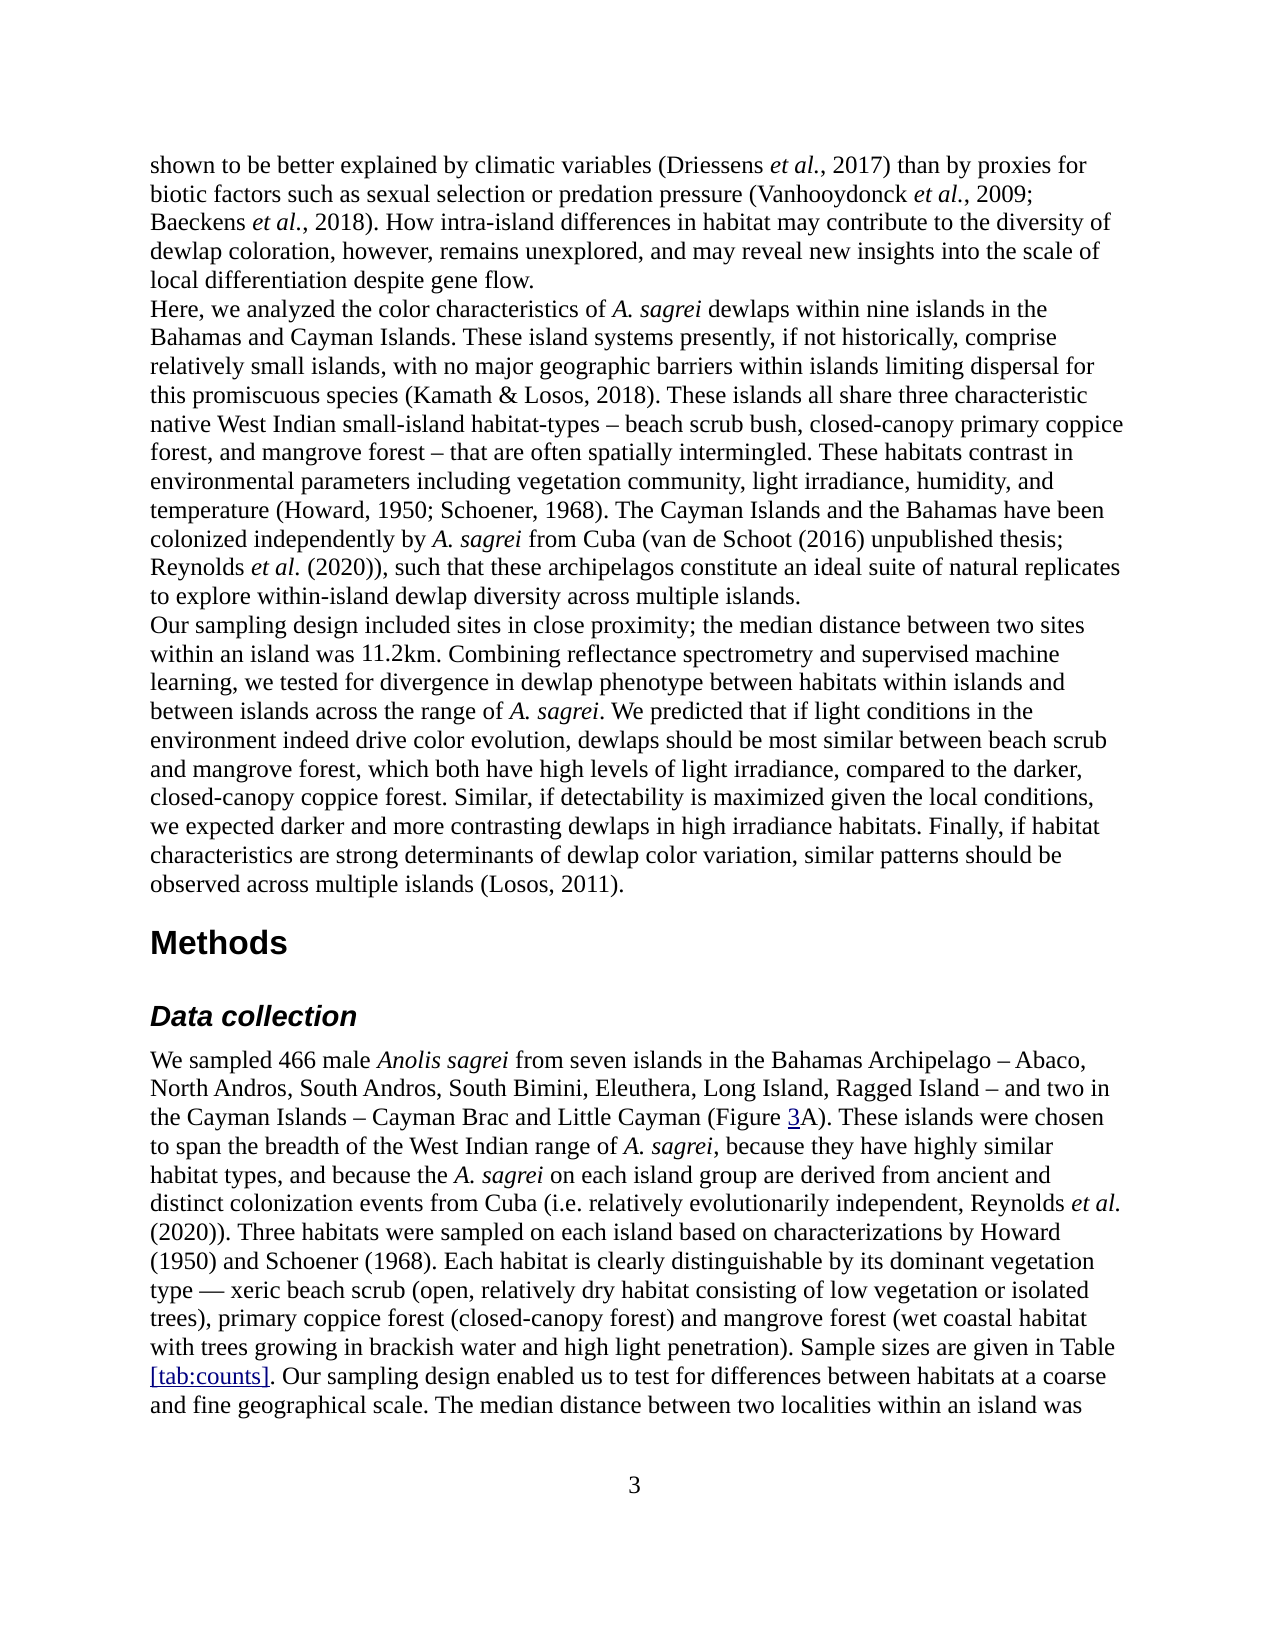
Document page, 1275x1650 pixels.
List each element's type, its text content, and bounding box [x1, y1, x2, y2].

subtitle Methods [150, 922, 1125, 961]
subtitle Data collection [150, 999, 1125, 1032]
text shown to be better explained by climatic variables (Driessens et al., 2017) than by proxies for biotic factors such as sexual selection or predation pressure (Vanhooydonck et al., 2009; Baeckens et al., 2018). How intra-island differences in habitat may contribute to the diversity of dewlap coloration, however, remains unexplored, and may reveal new insights into the scale of local differentiation despite gene flow. Here, we analyzed the color characteristics of A. sagrei dewlaps within nine islands in the Bahamas and Cayman Islands. These island systems presently, if not historically, comprise relatively small islands, with no major geographic barriers within islands limiting dispersal for this promiscuous species (Kamath & Losos, 2018). These islands all share three characteristic native West Indian small-island habitat-types – beach scrub bush, closed-canopy primary coppice forest, and mangrove forest – that are often spatially intermingled. These habitats contrast in environmental parameters including vegetation community, light irradiance, humidity, and temperature (Howard, 1950; Schoener, 1968). The Cayman Islands and the Bahamas have been colonized independently by A. sagrei from Cuba (van de Schoot (2016) unpublished thesis; Reynolds et al. (2020)), such that these archipelagos constitute an ideal suite of natural replicates to explore within-island dewlap diversity across multiple islands. Our sampling design included sites in close proximity; the median distance between two sites within an island was km. Combining reflectance spectrometry and supervised machine learning, we tested for divergence in dewlap phenotype between habitats within islands and between islands across the range of A. sagrei. We predicted that if light conditions in the environment indeed drive color evolution, dewlaps should be most similar between beach scrub and mangrove forest, which both have high levels of light irradiance, compared to the darker, closed-canopy coppice forest. Similar, if detectability is maximized given the local conditions, we expected darker and more contrasting dewlaps in high irradiance habitats. Finally, if habitat characteristics are strong determinants of dewlap color variation, similar patterns should be observed across multiple islands (Losos, 2011). [150, 150, 1125, 897]
text We sampled 466 male Anolis sagrei from seven islands in the Bahamas Archipelago – Abaco, North Andros, South Andros, South Bimini, Eleuthera, Long Island, Ragged Island – and two in the Cayman Islands – Cayman Brac and Little Cayman (Figure 3A). These islands were chosen to span the breadth of the West Indian range of A. sagrei, because they have highly similar habitat types, and because the A. sagrei on each island group are derived from ancient and distinct colonization events from Cuba (i.e. relatively evolutionarily independent, Reynolds et al. (2020)). Three habitats were sampled on each island based on characterizations by Howard (1950) and Schoener (1968). Each habitat is clearly distinguishable by its dominant vegetation type — xeric beach scrub (open, relatively dry habitat consisting of low vegetation or isolated trees), primary coppice forest (closed-canopy forest) and mangrove forest (wet coastal habitat with trees growing in brackish water and high light penetration). Sample sizes are given in Table [tab:counts]. Our sampling design enabled us to test for differences between habitats at a coarse and fine geographical scale. The median distance between two localities within an island was km, with some islands being sampled at smaller or larger scales (Figure 3B), and % of all pairwise distances within islands were less than km. Additionally, there are no major barriers to dispersal (such as mountains or grassland) on any of the islands that we sampled. [150, 1045, 1125, 1418]
